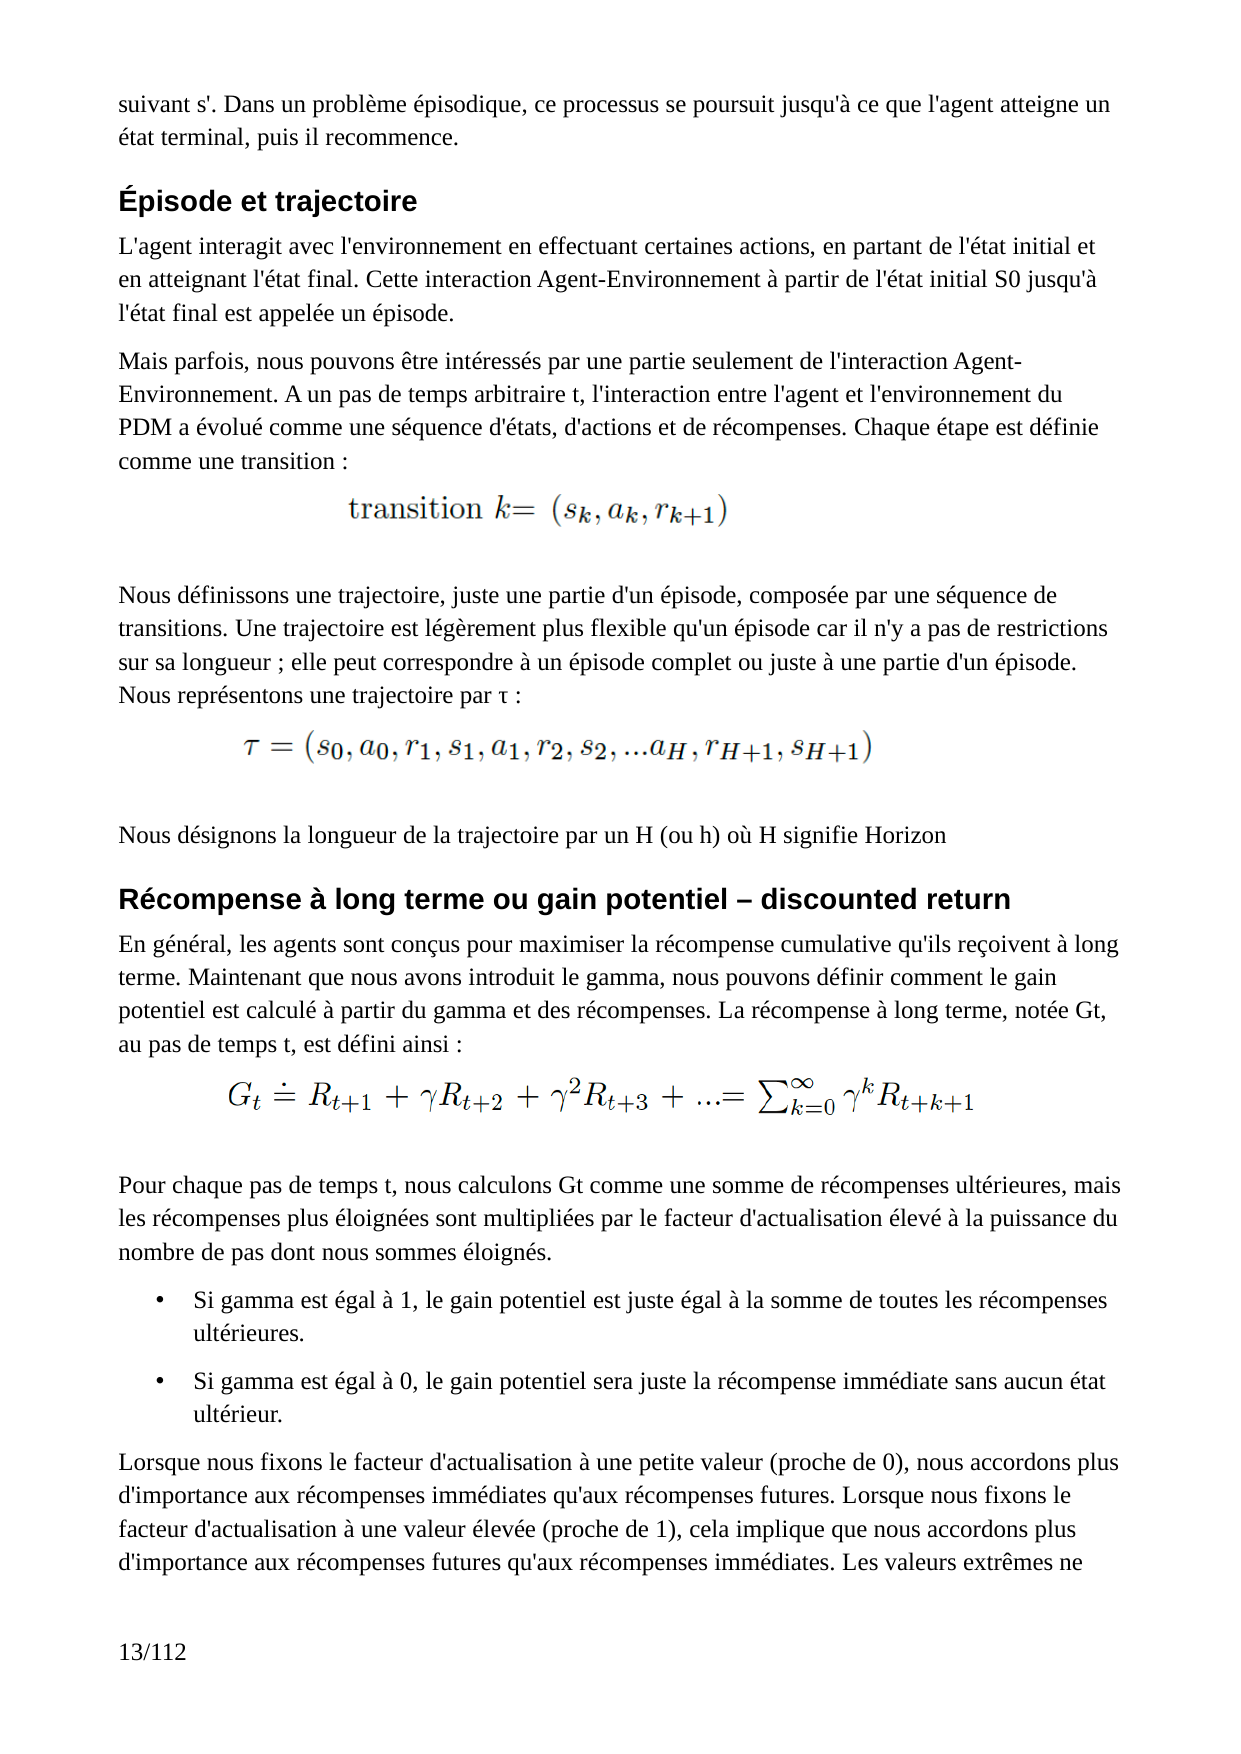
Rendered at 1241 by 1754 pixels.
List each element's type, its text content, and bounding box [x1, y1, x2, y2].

list Si gamma est égal à 0, le gain potentiel sera juste la récompense immédiate sans aucun état ultérieur. [156, 1366, 1122, 1428]
picture [130, 493, 1110, 528]
text Lorsque nous fixons le facteur d'actualisation à une petite valeur (proche de 0), nous accordons plus d'importance aux récompenses immédiates qu'aux récompenses futures. Lorsque nous fixons le facteur d'actualisation à une valeur élevée (proche de 1), cela implique que nous accordons plus d'importance aux récompenses futures qu'aux récompenses immédiates. Les valeurs extrêmes ne [118, 1447, 1122, 1576]
text En général, les agents sont conçus pour maximiser la récompense cumulative qu'ils reçoivent à long terme. Maintenant que nous avons introduit le gamma, nous pouvons définir comment le gain potentiel est calculé à partir du gamma et des récompenses. La récompense à long terme, notée Gt, au pas de temps t, est défini ainsi : [118, 929, 1122, 1058]
subtitle Épisode et trajectoire [118, 184, 1122, 218]
text Pour chaque pas de temps t, nous calculons Gt comme une somme de récompenses ultérieures, mais les récompenses plus éloignées sont multipliées par le facteur d'actualisation élevé à la puissance du nombre de pas dont nous sommes éloignés. [118, 1170, 1122, 1266]
text Mais parfois, nous pouvons être intéressés par une partie seulement de l'interaction Agent-Environnement. A un pas de temps arbitraire t, l'interaction entre l'agent et l'environnement du PDM a évolué comme une séquence d'états, d'actions et de récompenses. Chaque étape est définie comme une transition : [118, 346, 1122, 474]
text Nous définissons une trajectoire, juste une partie d'un épisode, composée par une séquence de transitions. Une trajectoire est légèrement plus flexible qu'un épisode car il n'y a pas de restrictions sur sa longueur ; elle peut correspondre à un épisode complet ou juste à une partie d'un épisode. Nous représentons une trajectoire par τ : [118, 580, 1122, 709]
list Si gamma est égal à 1, le gain potentiel est juste égal à la somme de toutes les récompenses ultérieures. [156, 1284, 1122, 1347]
subtitle Récompense à long terme ou gain potentiel – discounted return [118, 882, 1122, 916]
picture [193, 727, 1047, 768]
text L'agent interagit avec l'environnement en effectuant certaines actions, en partant de l'état initial et en atteignant l'état final. Cette interaction Agent-Environnement à partir de l'état initial S0 jusqu'à l'état final est appelée un épisode. [118, 231, 1122, 327]
text Nous désignons la longueur de la trajectoire par un H (ou h) où H signifie Horizon [118, 820, 1122, 849]
picture [118, 1076, 1123, 1118]
text suivant s'. Dans un problème épisodique, ce processus se poursuit jusqu'à ce que l'agent atteigne un état terminal, puis il recommence. [118, 88, 1122, 151]
